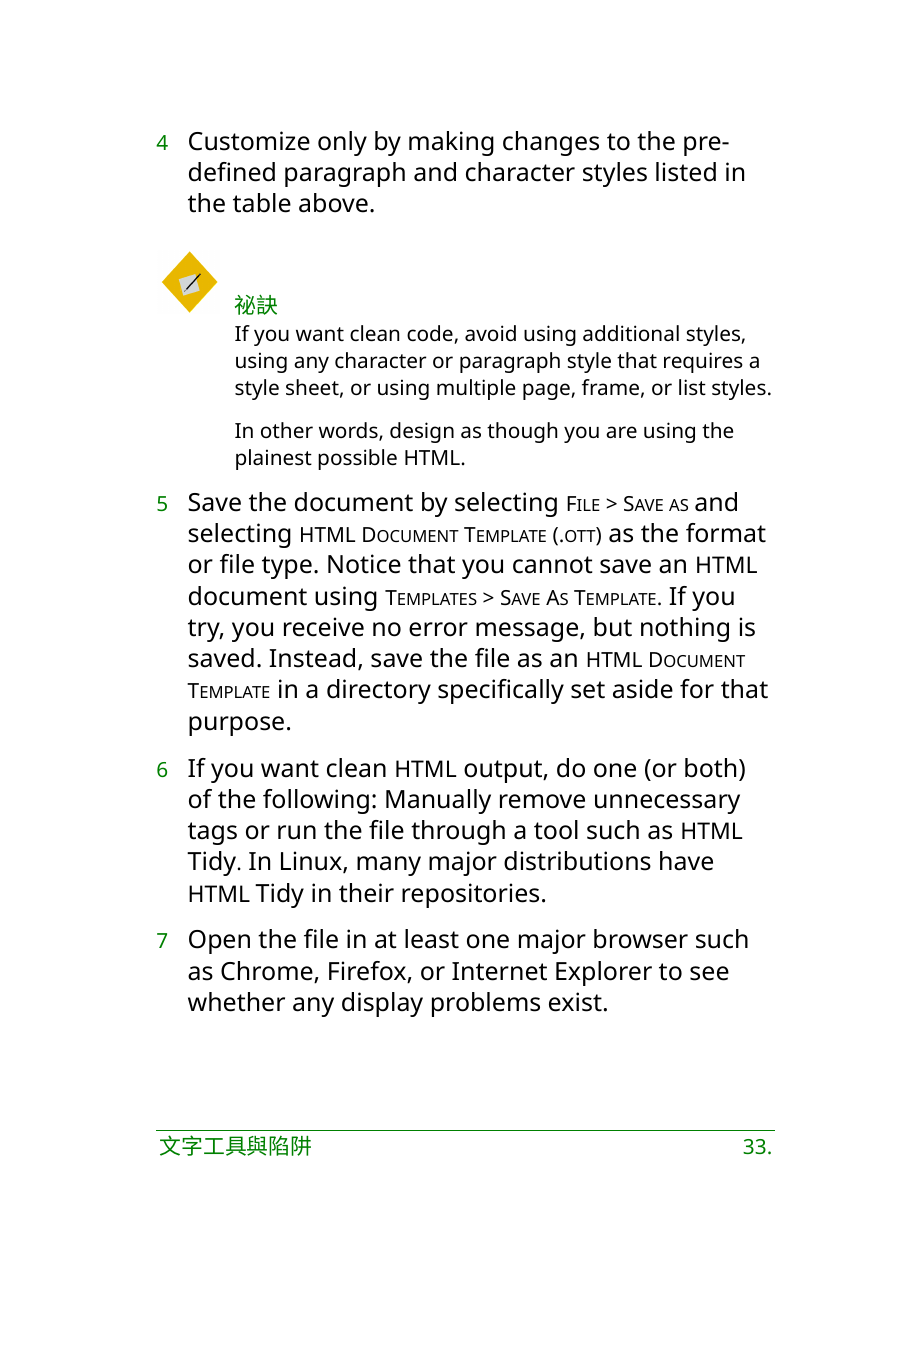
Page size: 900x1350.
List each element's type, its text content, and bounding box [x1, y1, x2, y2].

text If you want clean code, avoid using additional styles, using any character or paragraph style that requires a style sheet, or using multiple page, frame, or list styles. [234, 320, 775, 401]
list Save the document by selecting File > Save as and selecting HTML Document Template (.ott) as the format or file type. Notice that you cannot save an HTML document using Templates > Save As Template. If you try, you receive no error message, but nothing is saved. Instead, save the file as an HTML Document Template in a directory specifically set aside for that purpose. [156, 486, 775, 736]
list Open the file in at least one major browser such as Chrome, Firefox, or Internet Explorer to see whether any display problems exist. [156, 924, 775, 1018]
text In other words, design as though you are using the plainest possible HTML. [234, 417, 775, 471]
list 祕訣 [156, 250, 775, 320]
list If you want clean HTML output, do one (or both) of the following: Manually remove unnecessary tags or run the file through a tool such as HTML Tidy. In Linux, many major distributions have HTML Tidy in their repositories. [156, 752, 775, 908]
picture [157, 250, 220, 314]
list Customize only by making changes to the pre-defined paragraph and character styles listed in the table above. [156, 125, 775, 219]
